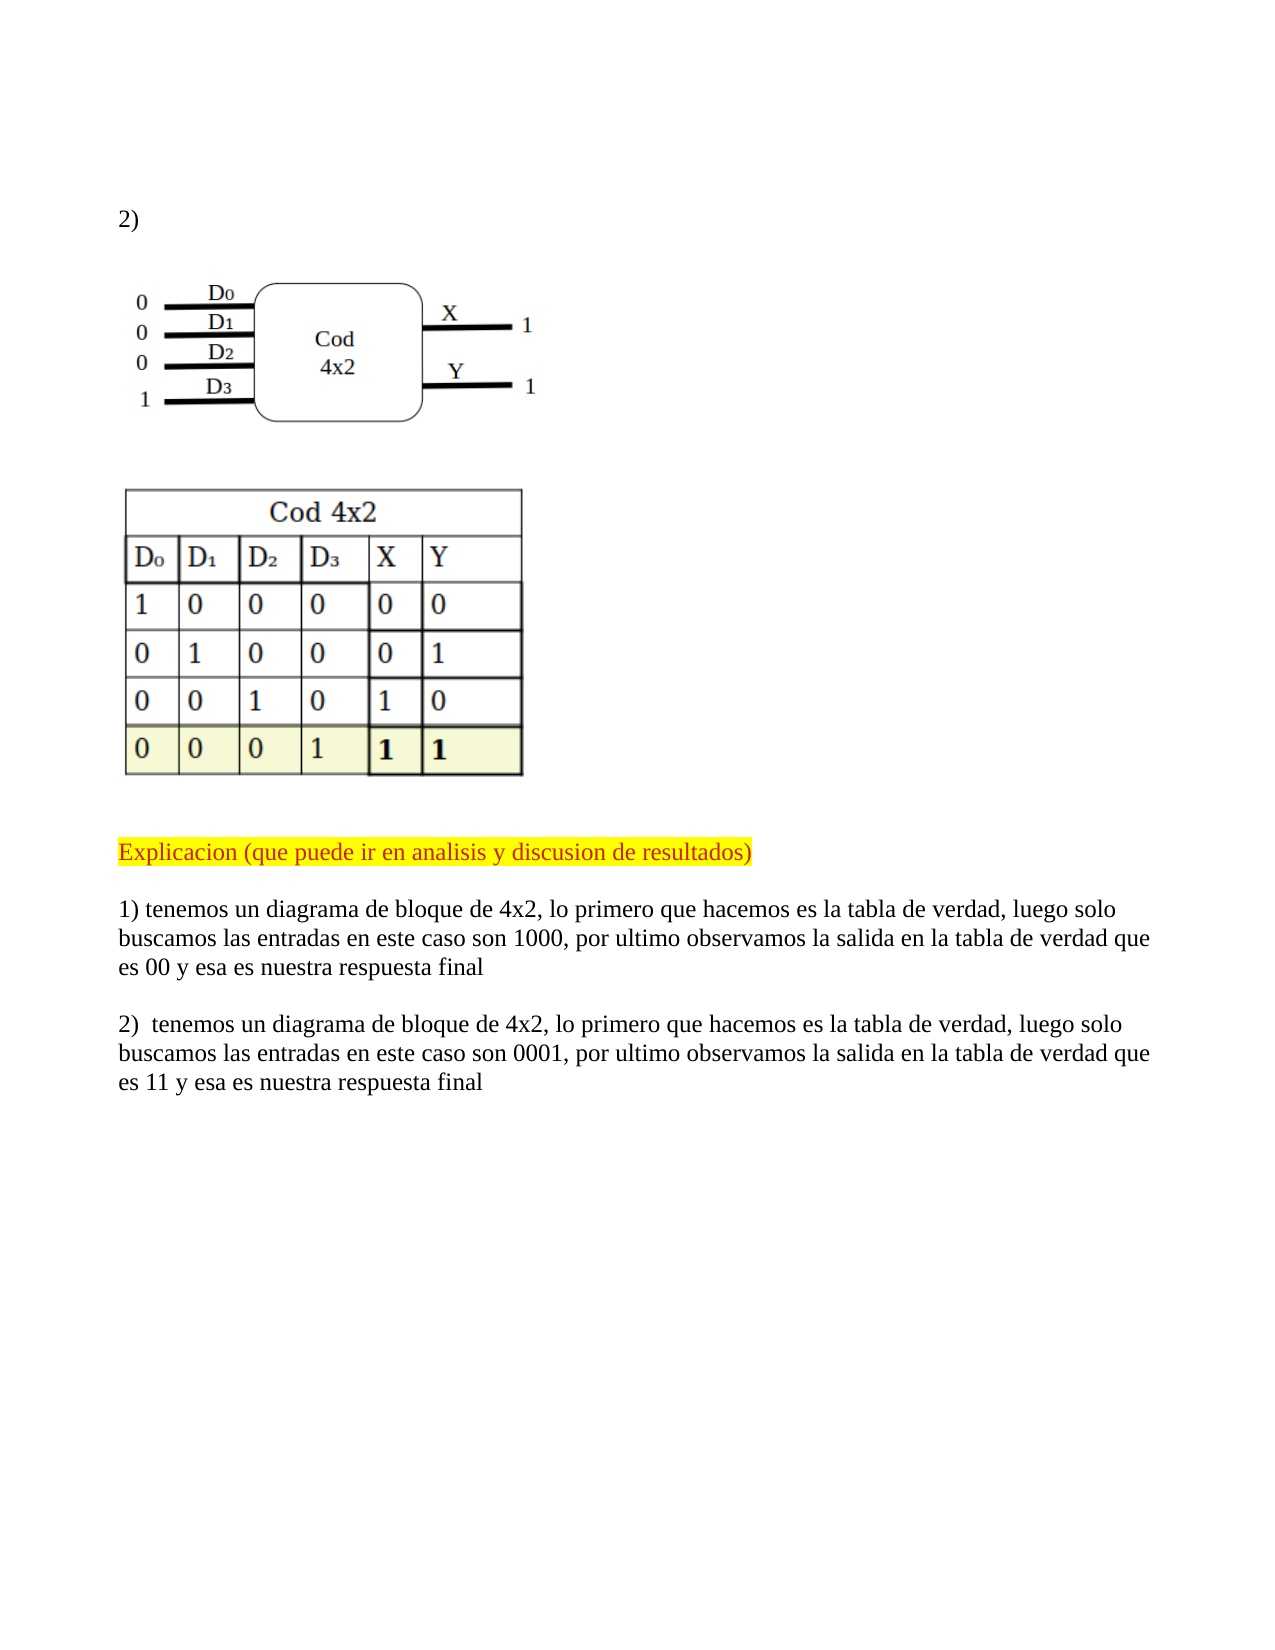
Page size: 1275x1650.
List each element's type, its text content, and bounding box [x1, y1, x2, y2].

text 1) tenemos un diagrama de bloque de 4x2, lo primero que hacemos es la tabla de verdad, luego solo buscamos las entradas en este caso son 1000, por ultimo observamos la salida en la tabla de verdad que es 00 y esa es nuestra respuesta final [118, 894, 1157, 981]
text 2) tenemos un diagrama de bloque de 4x2, lo primero que hacemos es la tabla de verdad, luego solo buscamos las entradas en este caso son 0001, por ultimo observamos la salida en la tabla de verdad que es 11 y esa es nuestra respuesta final [118, 1009, 1157, 1096]
picture [98, 463, 550, 787]
text 2) [118, 204, 1157, 233]
text Explicacion (que puede ir en analisis y discusion de resultados) [118, 837, 1157, 866]
picture [120, 270, 562, 441]
